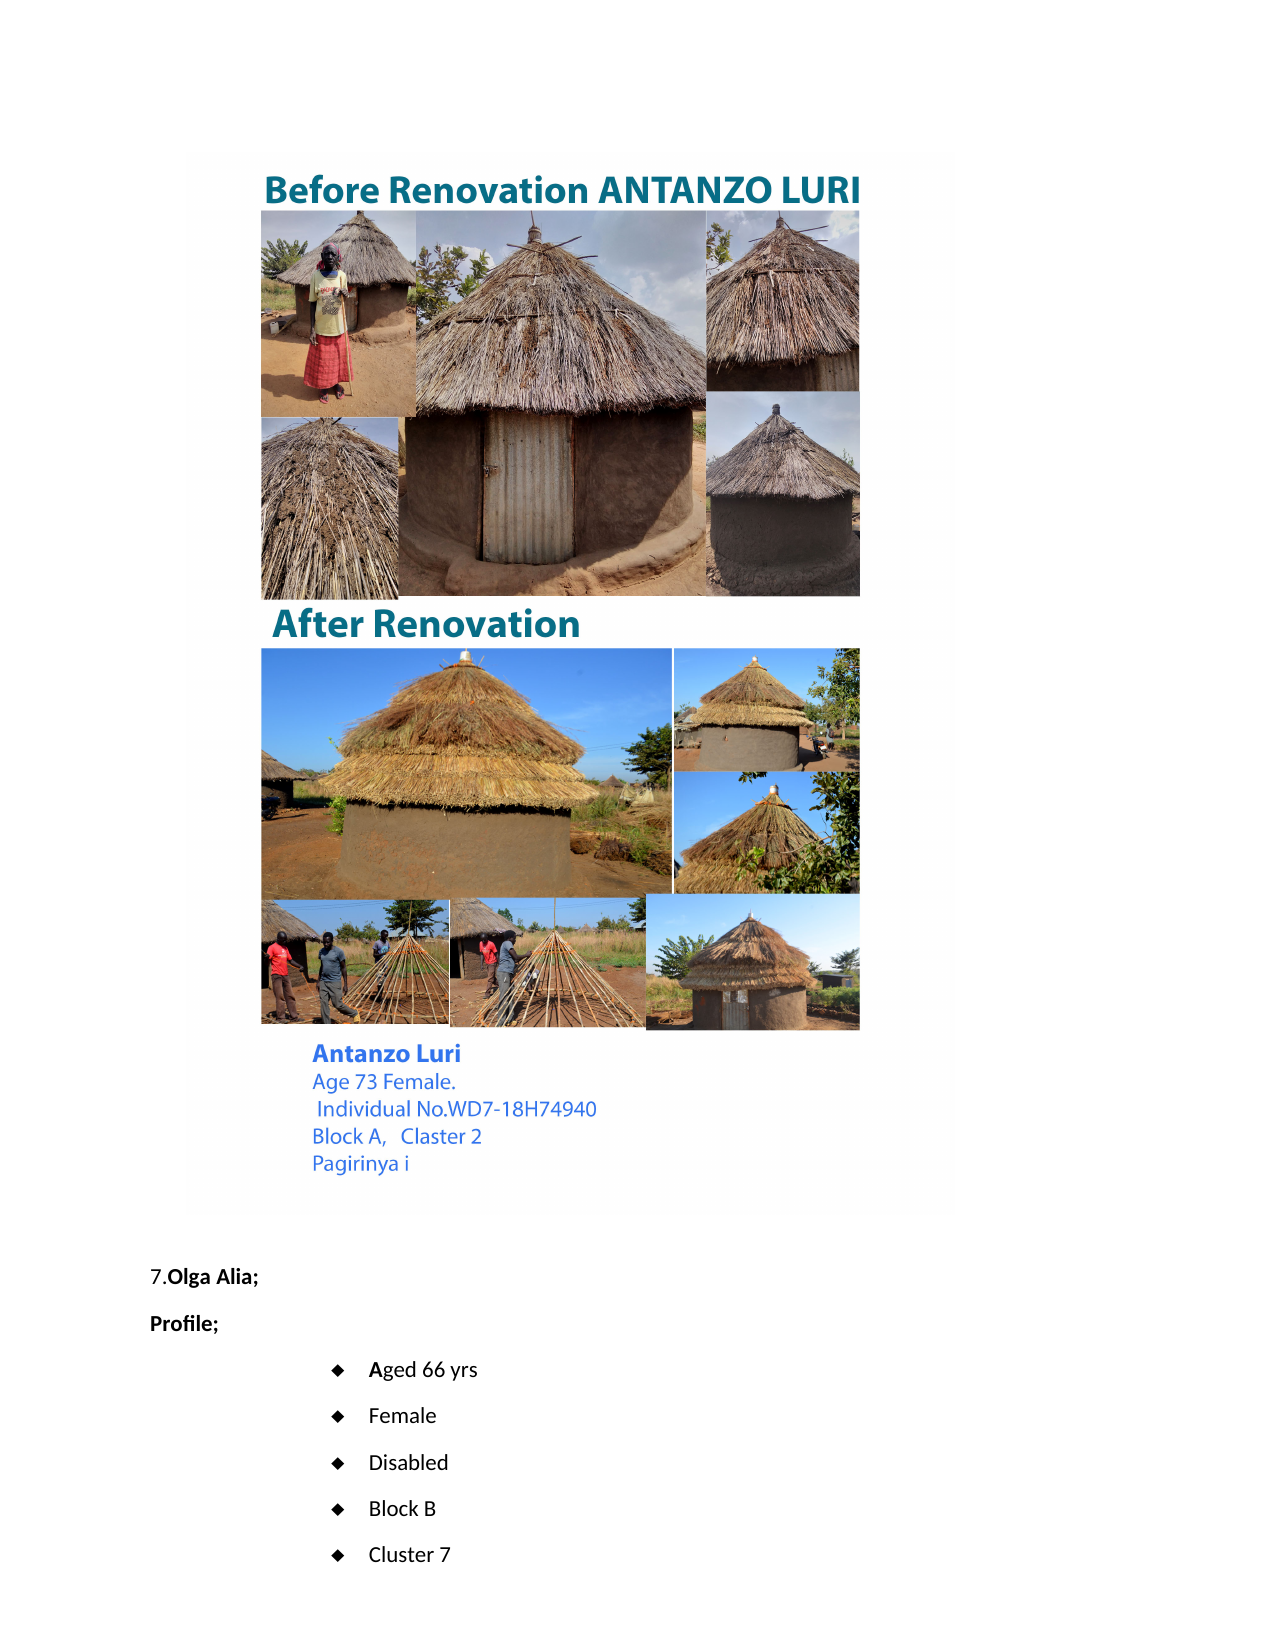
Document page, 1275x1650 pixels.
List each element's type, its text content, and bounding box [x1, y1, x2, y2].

list Cluster 7 [331, 1541, 1125, 1569]
list Aged 66 yrs [331, 1355, 1125, 1383]
picture [185, 152, 956, 1215]
list Disabled [331, 1448, 1125, 1476]
text 7.Olga Alia; [150, 1262, 1125, 1291]
list Female [331, 1402, 1125, 1429]
text Profile; [150, 1309, 1125, 1337]
list Block B [331, 1494, 1125, 1522]
